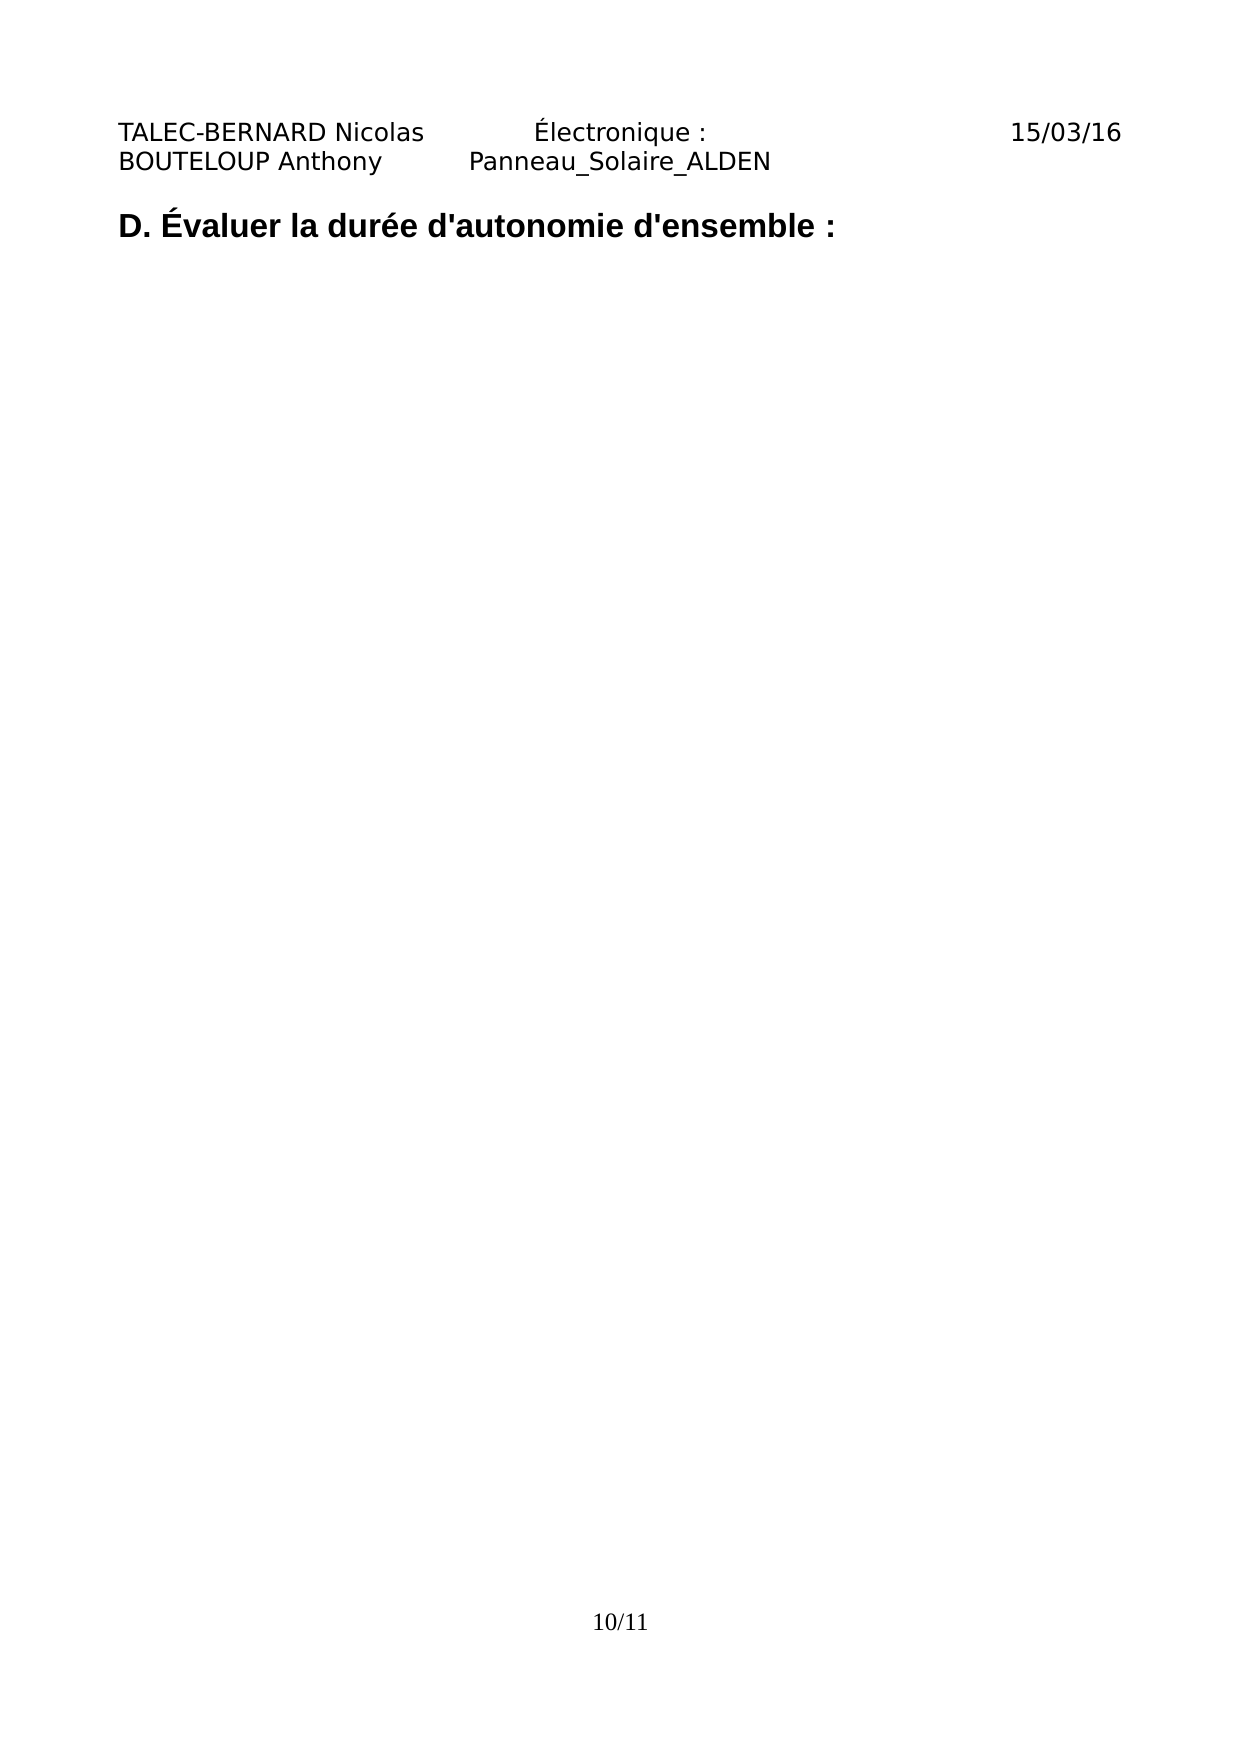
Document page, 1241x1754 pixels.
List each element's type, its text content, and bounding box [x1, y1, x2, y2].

subtitle D. Évaluer la durée d'autonomie d'ensemble : [118, 206, 1122, 244]
